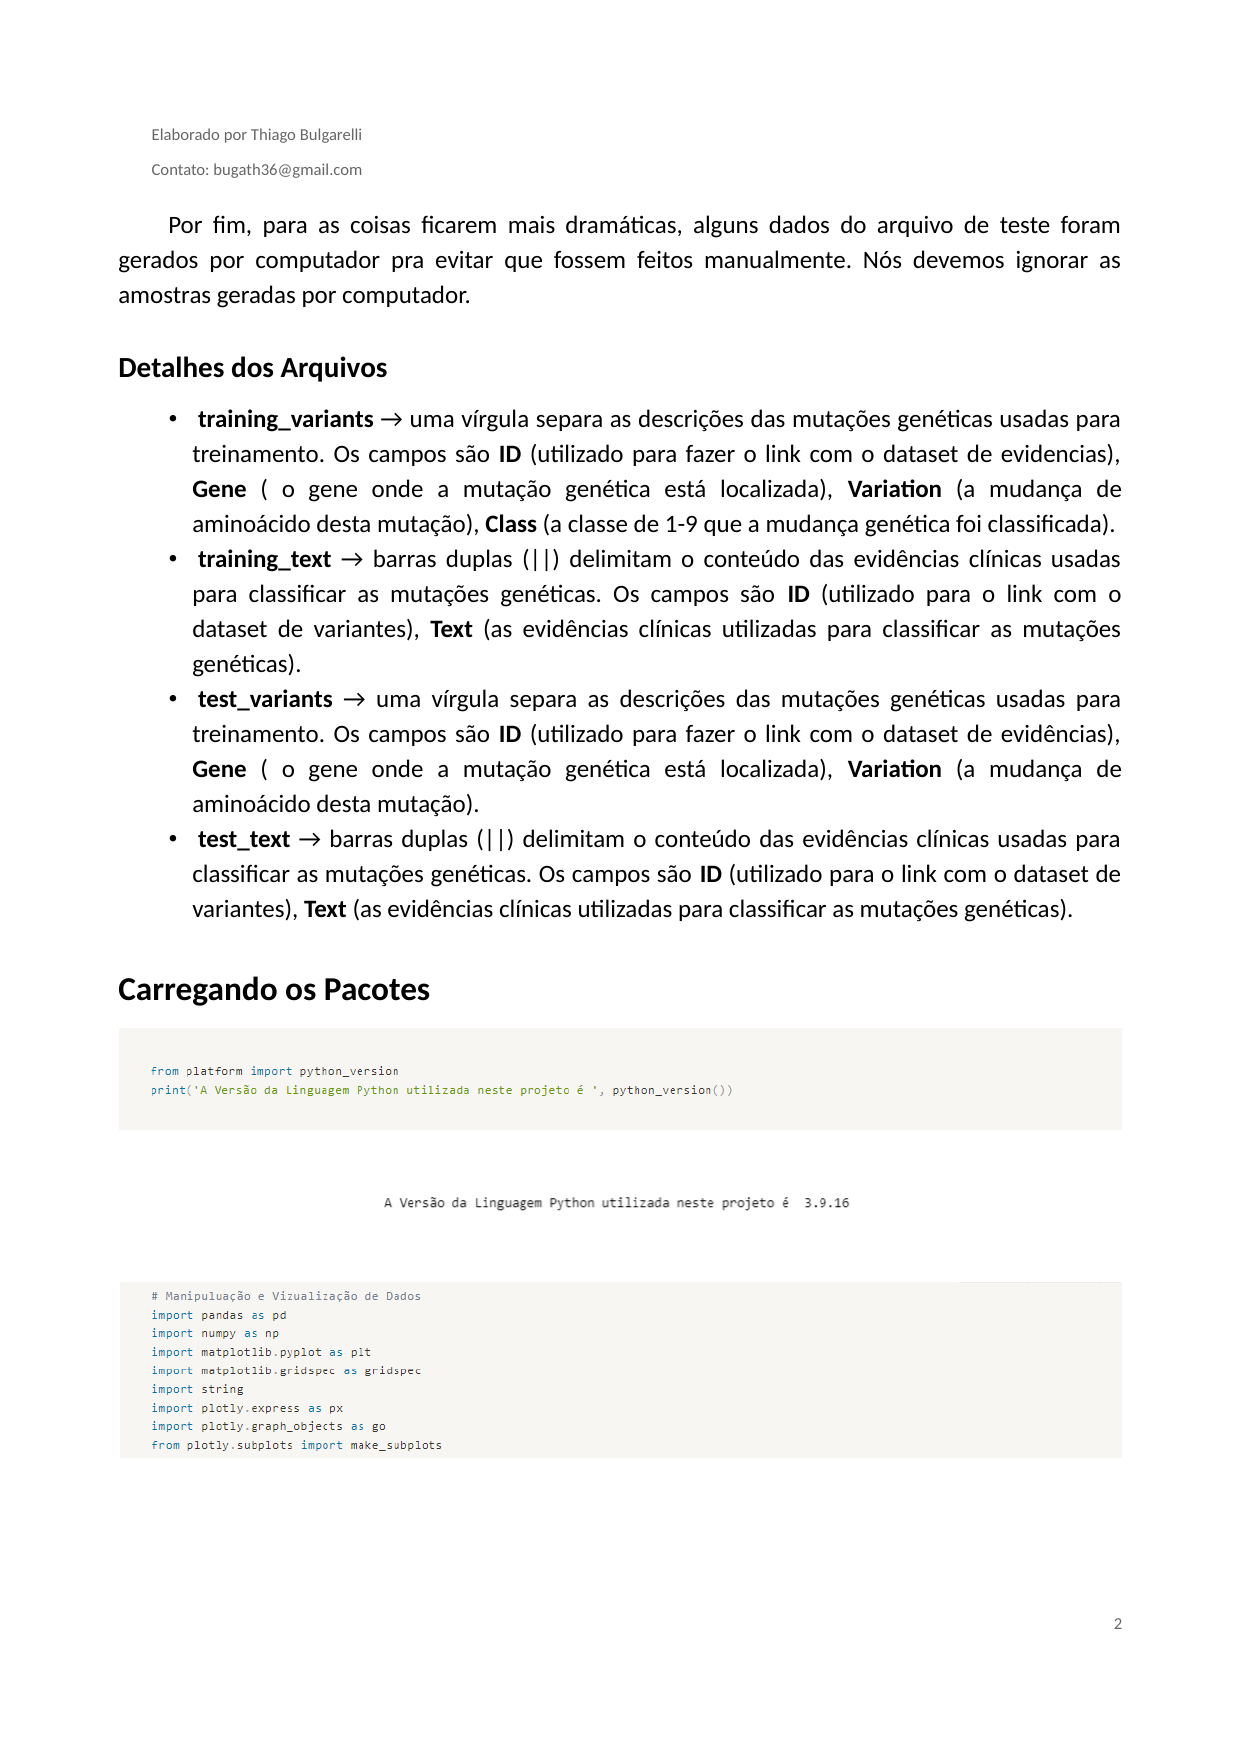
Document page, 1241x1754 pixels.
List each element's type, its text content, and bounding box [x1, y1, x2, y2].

picture [118, 1026, 1123, 1130]
picture [118, 1282, 1123, 1458]
list training_text → barras duplas (||) delimitam o conteúdo das evidências clínicas usadas para classificar as mutações genéticas. Os campos são ID (utilizado para o link com o dataset de variantes), Text (as evidências clínicas utilizadas para classificar as mutações genéticas). [162, 543, 1122, 678]
subtitle Carregando os Pacotes [118, 967, 1122, 1008]
list test_text → barras duplas (||) delimitam o conteúdo das evidências clínicas usadas para classificar as mutações genéticas. Os campos são ID (utilizado para o link com o dataset de variantes), Text (as evidências clínicas utilizadas para classificar as mutações genéticas). [162, 823, 1122, 923]
subtitle Detalhes dos Arquivos [118, 349, 1122, 385]
list training_variants → uma vírgula separa as descrições das mutações genéticas usadas para treinamento. Os campos são ID (utilizado para fazer o link com o dataset de evidencias), Gene ( o gene onde a mutação genética está localizada), Variation (a mudança de aminoácido desta mutação), Class (a classe de 1-9 que a mudança genética foi classificada). [162, 403, 1122, 538]
text Por fim, para as coisas ficarem mais dramáticas, alguns dados do arquivo de teste foram gerados por computador pra evitar que fossem feitos manualmente. Nós devemos ignorar as amostras geradas por computador. [118, 209, 1122, 309]
list test_variants → uma vírgula separa as descrições das mutações genéticas usadas para treinamento. Os campos são ID (utilizado para fazer o link com o dataset de evidências), Gene ( o gene onde a mutação genética está localizada), Variation (a mudança de aminoácido desta mutação). [162, 683, 1122, 818]
